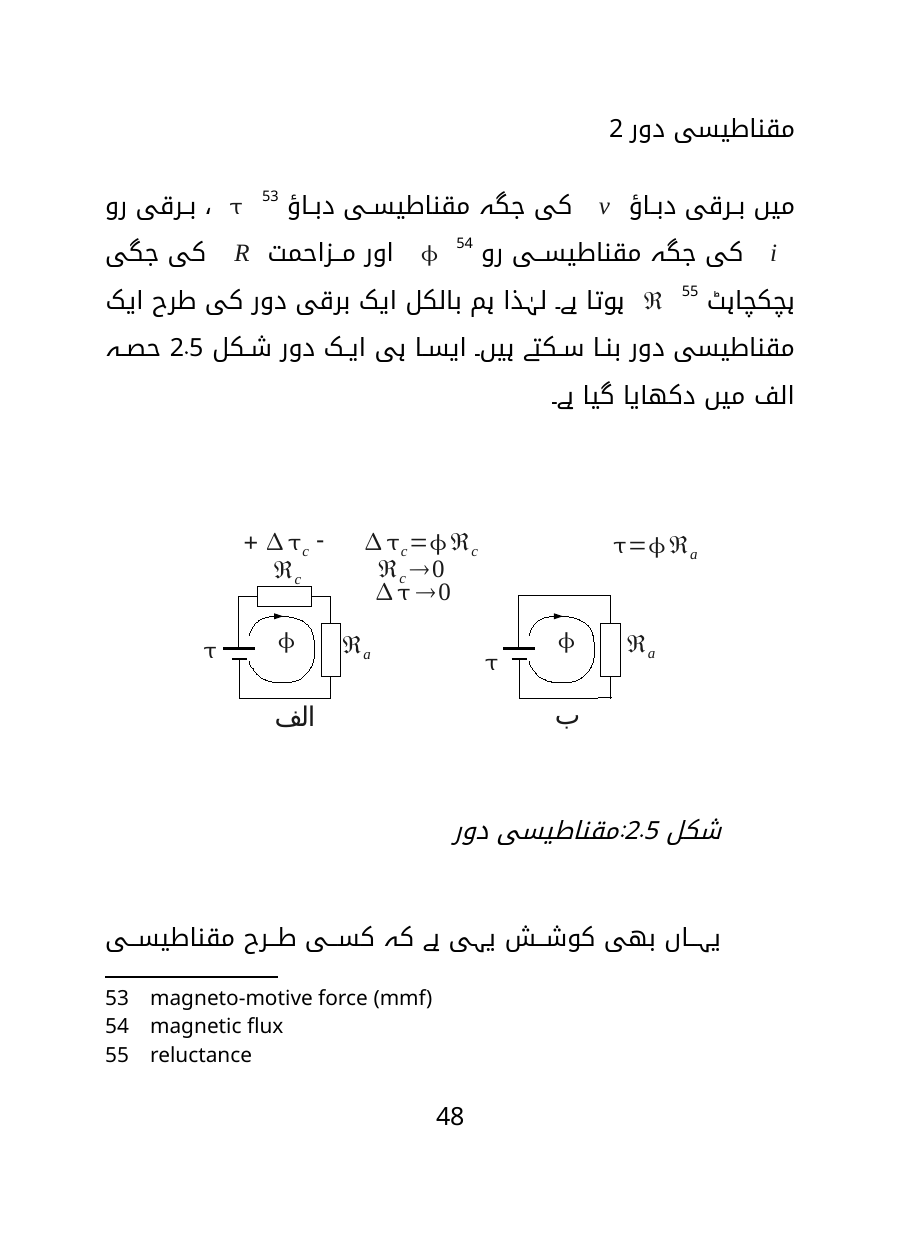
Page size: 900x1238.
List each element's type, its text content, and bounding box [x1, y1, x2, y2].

text reluctance [105, 1040, 795, 1068]
text magneto-motive force (mmf) [105, 983, 795, 1012]
text مقناطیسی دور بالکل برقی دور کی طرح ہوتے ہیں۔ بس ان میں برقی دباؤ کی جگہ مقناطیسی دباؤ ، برقی رو کی جگہ مقناطیسی رو اور مزاحمت کی جگی ہچکچاہٹ ہوتا ہے۔ لہٰذا ہم بالکل ایک برقی دور کی طرح ایک مقناطیسی دور بنا سکتے ہیں۔ ایسا ہی ایک دور شکل 2.5 حصہ الف میں دکھایا گیا ہے۔ [105, 182, 795, 419]
text شکل 2.5:مقناطیسی دور [179, 491, 721, 854]
text magnetic flux [105, 1012, 795, 1040]
text یہاں بھی کوشش یہی ہے کہ کسی طرح مقناطیسی دباؤ کو بغیر کم کئے ہچکچاہٹتک پہنچایا جائے۔ عموما خلائی درز کی ہچکچاہٹ ہوتی ہے اور مقناطیسی مرکز کی یہاں بھی اگرکو نظرانداز کرنا ممکن ہو تو ہمیں شکل 2.5 حصہ ب ملتا ہے جس میں مقناطیسی رو کو، بالکل اُوہم کے قانون کی طرح، مساوات سے حل کیا جا سکتا ہے۔ یعنی [105, 914, 795, 962]
